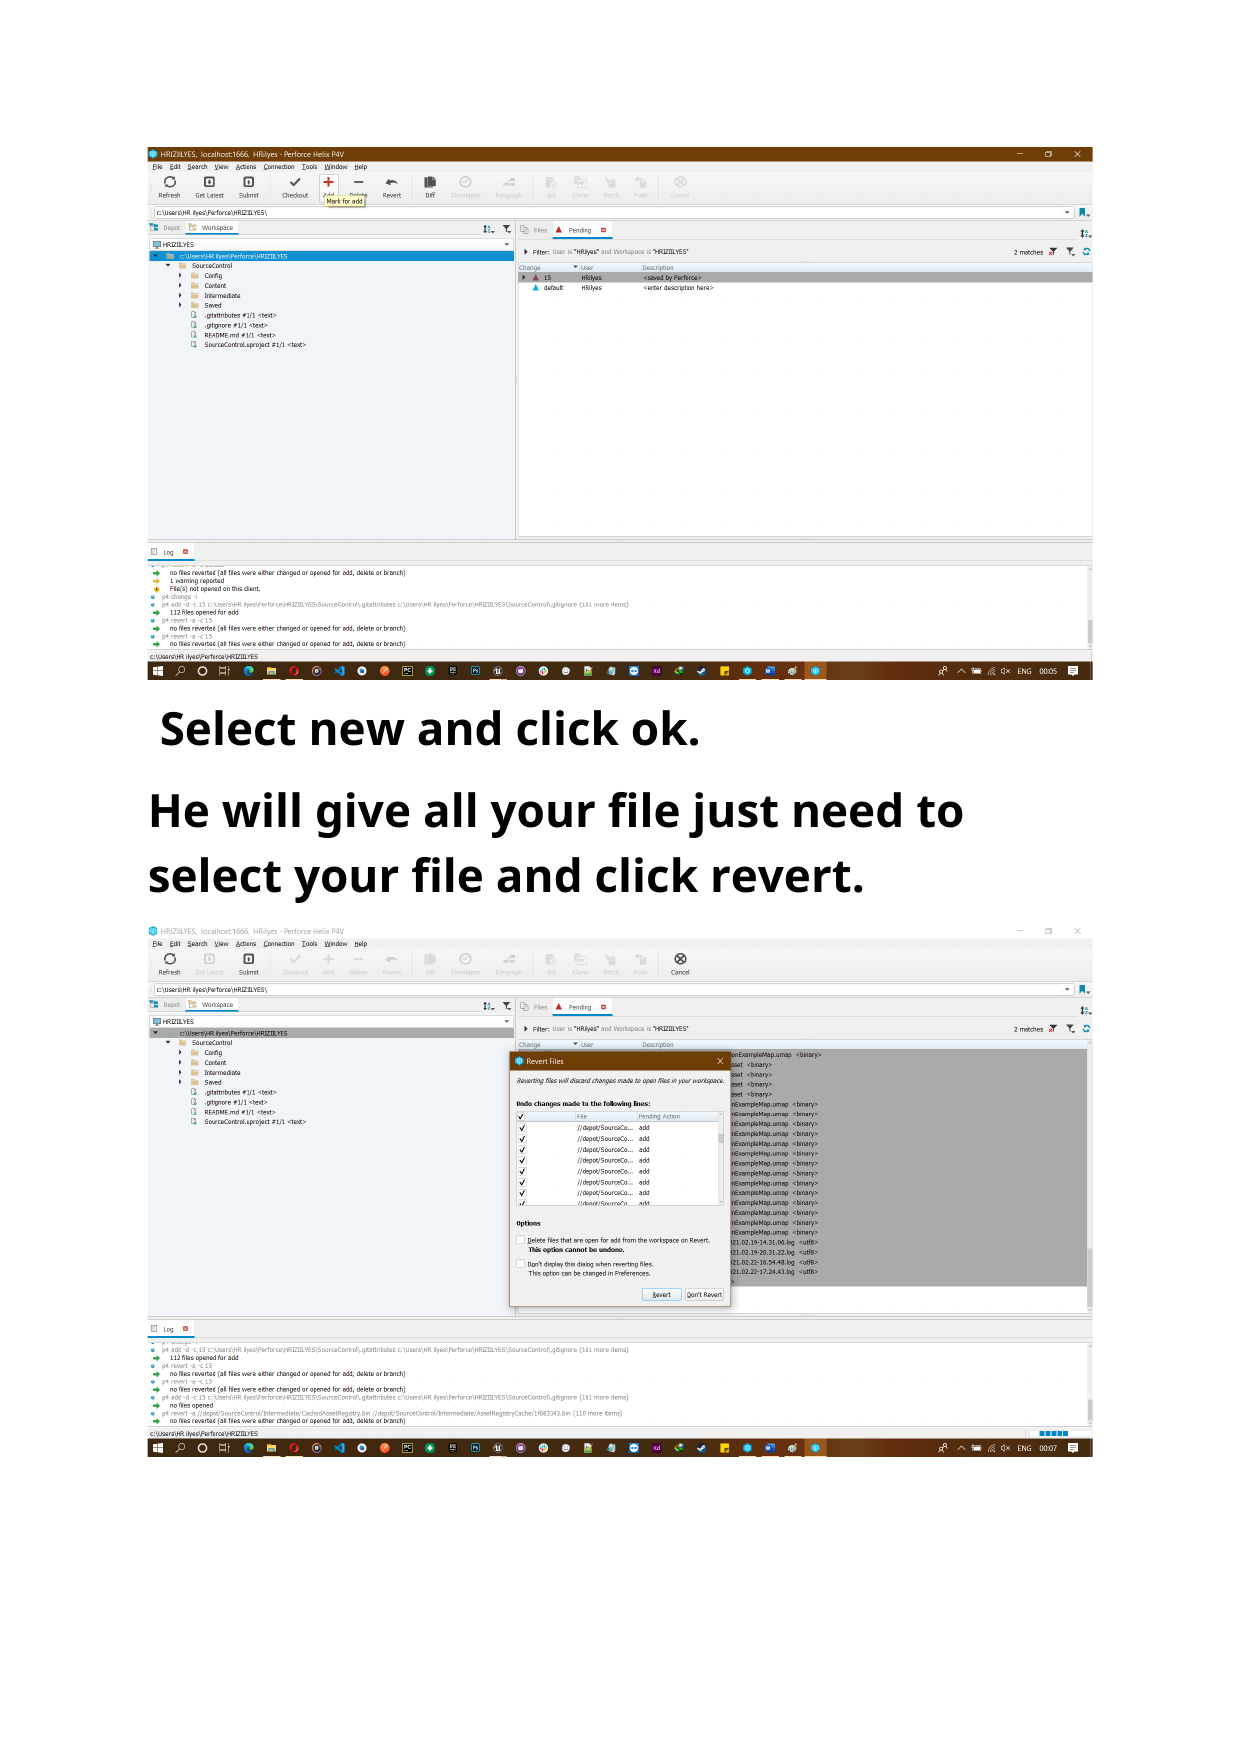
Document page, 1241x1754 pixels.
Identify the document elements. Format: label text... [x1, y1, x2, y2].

text Select new and click ok. [148, 697, 1093, 759]
text He will give all your file just need to select your file and click revert. [148, 778, 1093, 906]
